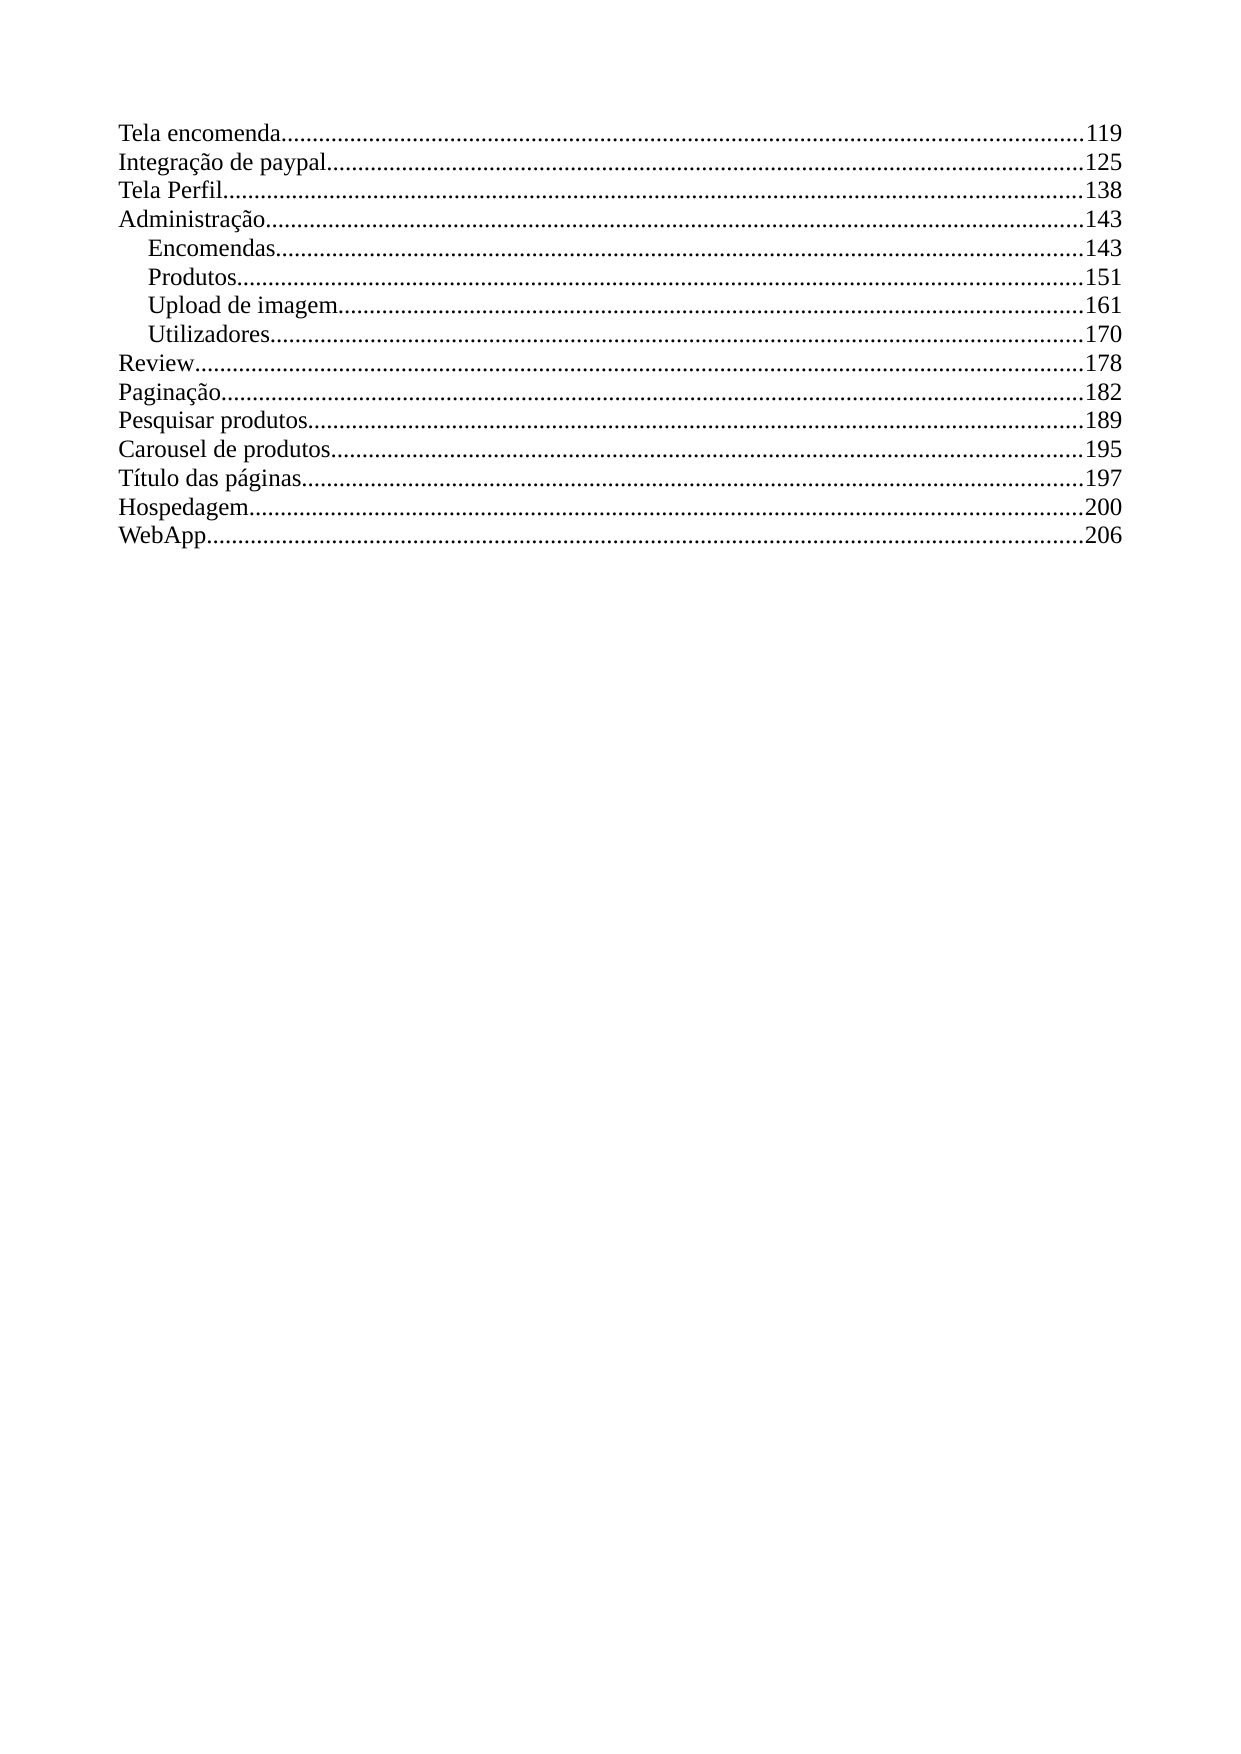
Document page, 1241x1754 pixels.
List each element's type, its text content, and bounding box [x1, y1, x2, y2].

text Título das páginas 197 [118, 463, 1122, 492]
text Review 178 [118, 348, 1122, 377]
text Upload de imagem 161 [148, 291, 1122, 319]
text Tela encomenda 119 [118, 118, 1122, 147]
text Carousel de produtos 195 [118, 434, 1122, 463]
text Utilizadores 170 [148, 319, 1122, 348]
text Tela Perfil 138 [118, 176, 1122, 204]
text Encomendas 143 [148, 233, 1122, 262]
text WebApp 206 [118, 521, 1122, 549]
text Administração 143 [118, 204, 1122, 233]
text Integração de paypal 125 [118, 147, 1122, 176]
text Paginação 182 [118, 377, 1122, 406]
text Hospedagem 200 [118, 492, 1122, 521]
text Produtos 151 [148, 262, 1122, 291]
text Pesquisar produtos 189 [118, 406, 1122, 434]
